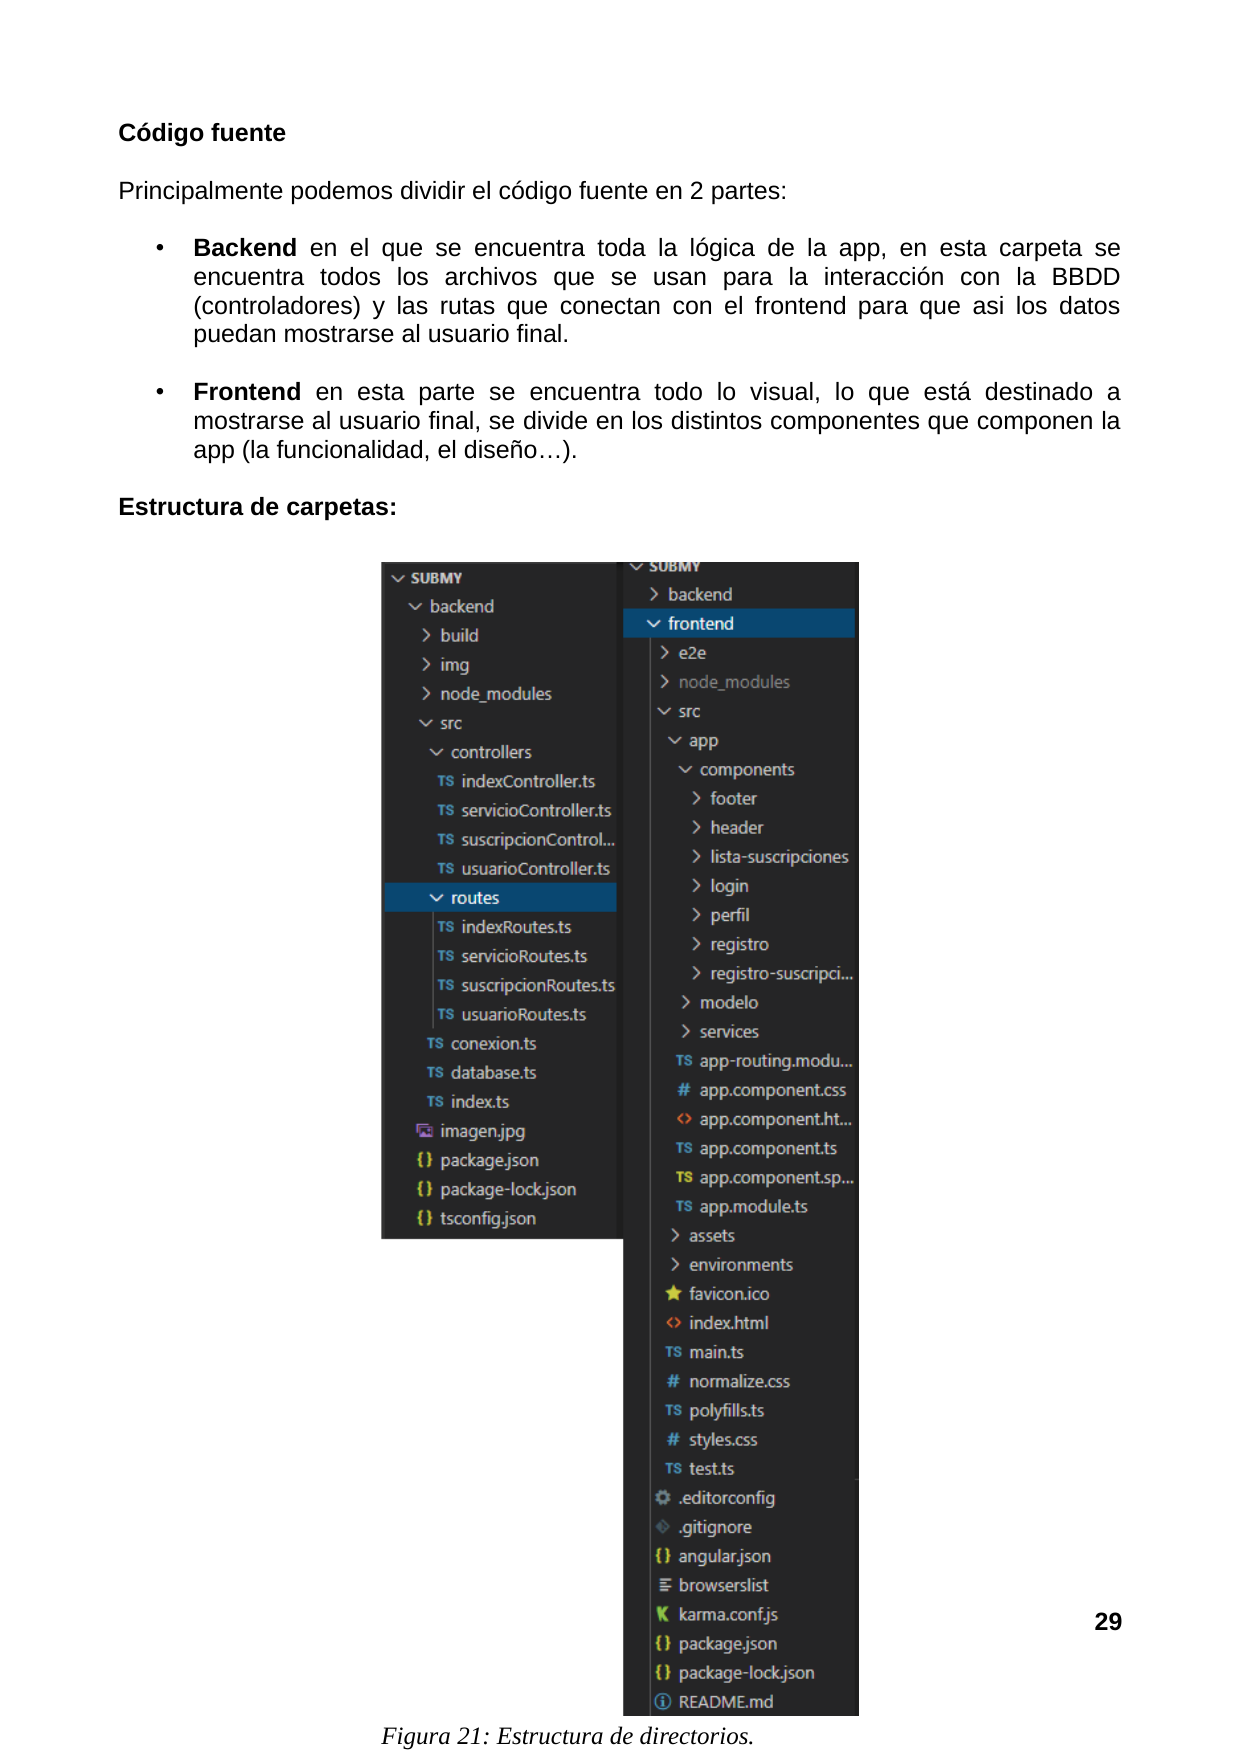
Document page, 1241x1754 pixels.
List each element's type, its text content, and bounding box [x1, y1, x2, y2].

text Principalmente podemos dividir el código fuente en 2 partes: [118, 176, 1122, 204]
text Código fuente [118, 118, 1122, 147]
text Estructura de carpetas: [118, 492, 1122, 521]
list Backend en el que se encuentra toda la lógica de la app, en esta carpeta se encuentra todos los archivos que se usan para la interacción con la BBDD (controladores) y las rutas que conectan con el frontend para que asi los datos puedan mostrarse al usuario final. [156, 233, 1122, 348]
picture [381, 562, 859, 1716]
list Frontend en esta parte se encuentra todo lo visual, lo que está destinado a mostrarse al usuario final, se divide en los distintos componentes que componen la app (la funcionalidad, el diseño…). [156, 377, 1122, 463]
text Figura 21: Estructura de directorios. [381, 1716, 859, 1750]
